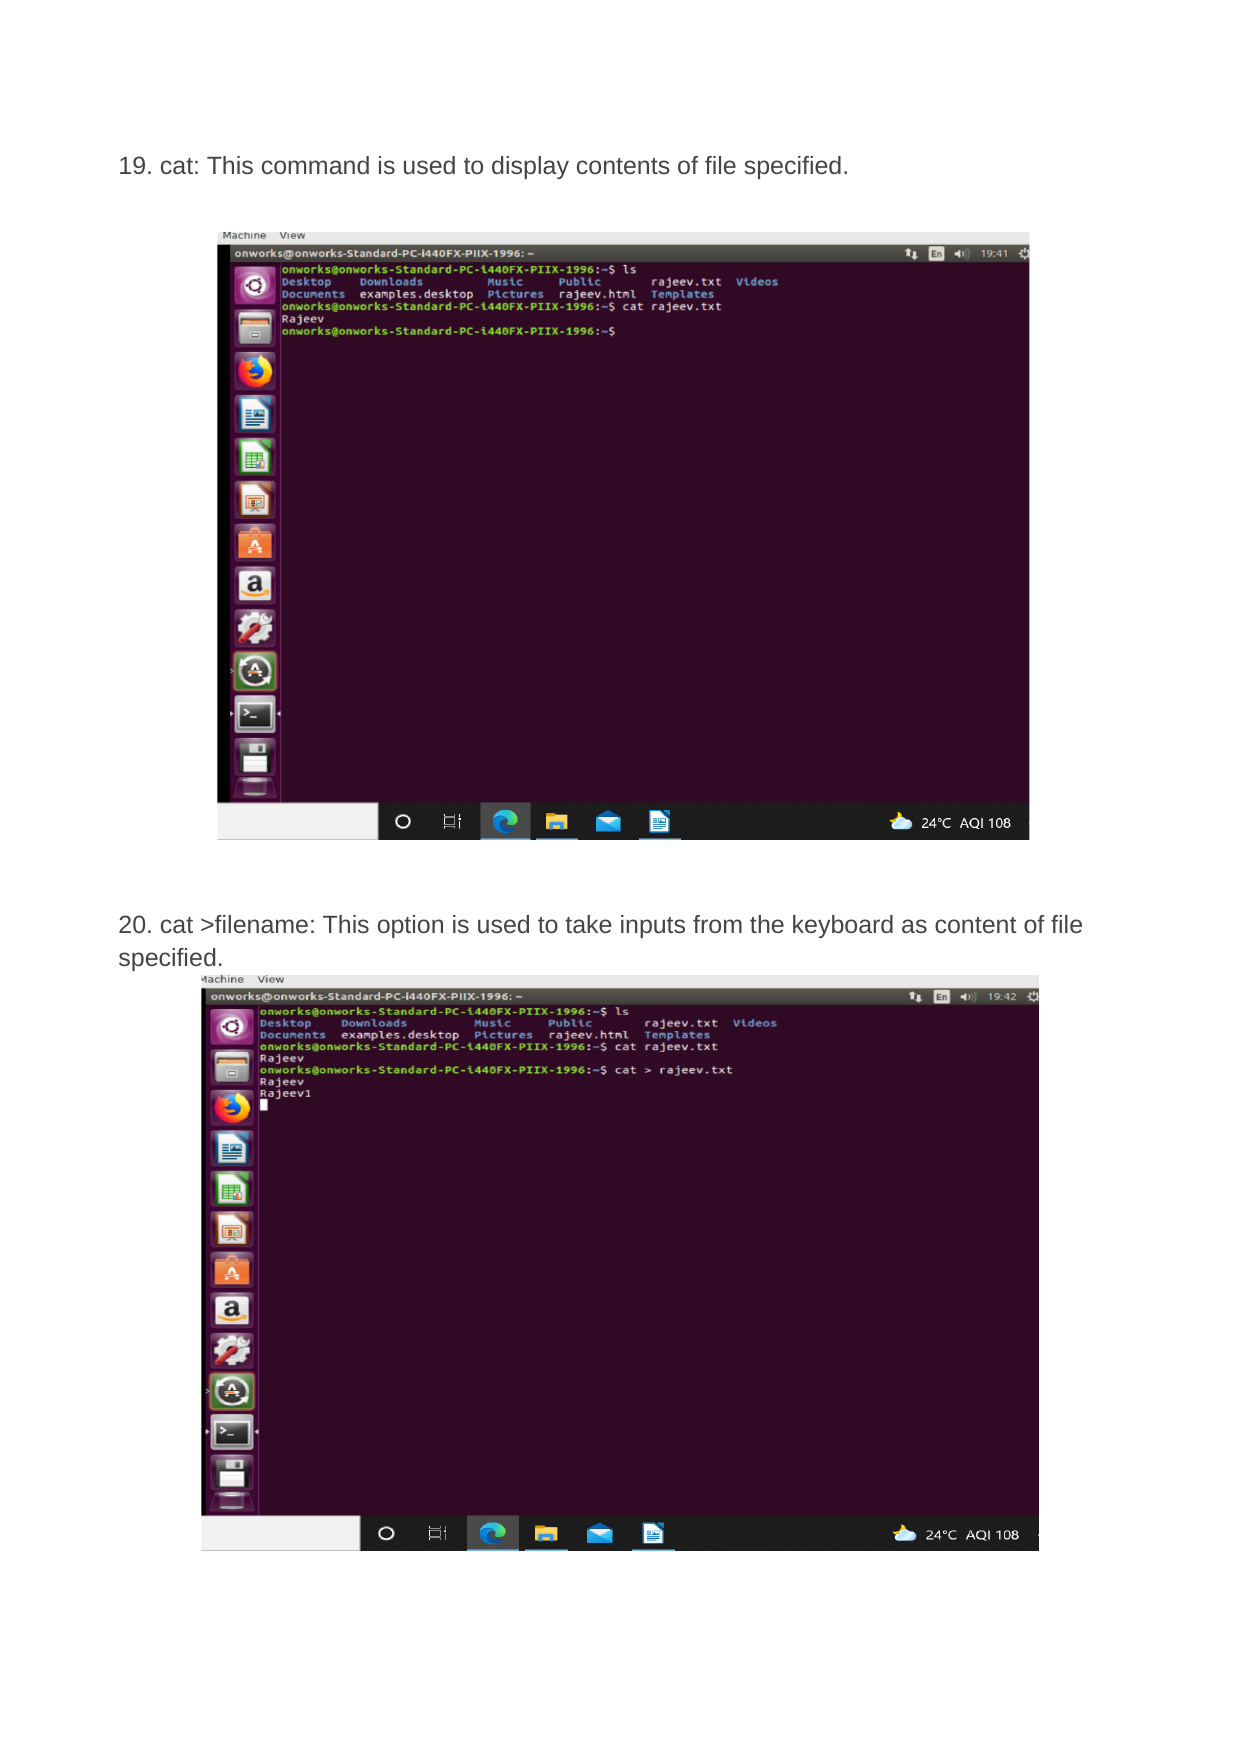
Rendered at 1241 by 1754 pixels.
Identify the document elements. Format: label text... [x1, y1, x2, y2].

picture [217, 232, 1030, 840]
text 19. cat: This command is used to display contents of file specified. [118, 151, 1122, 180]
text 20. cat >filename: This option is used to take inputs from the keyboard as content of file specified. [118, 910, 1122, 972]
picture [201, 975, 1039, 1551]
